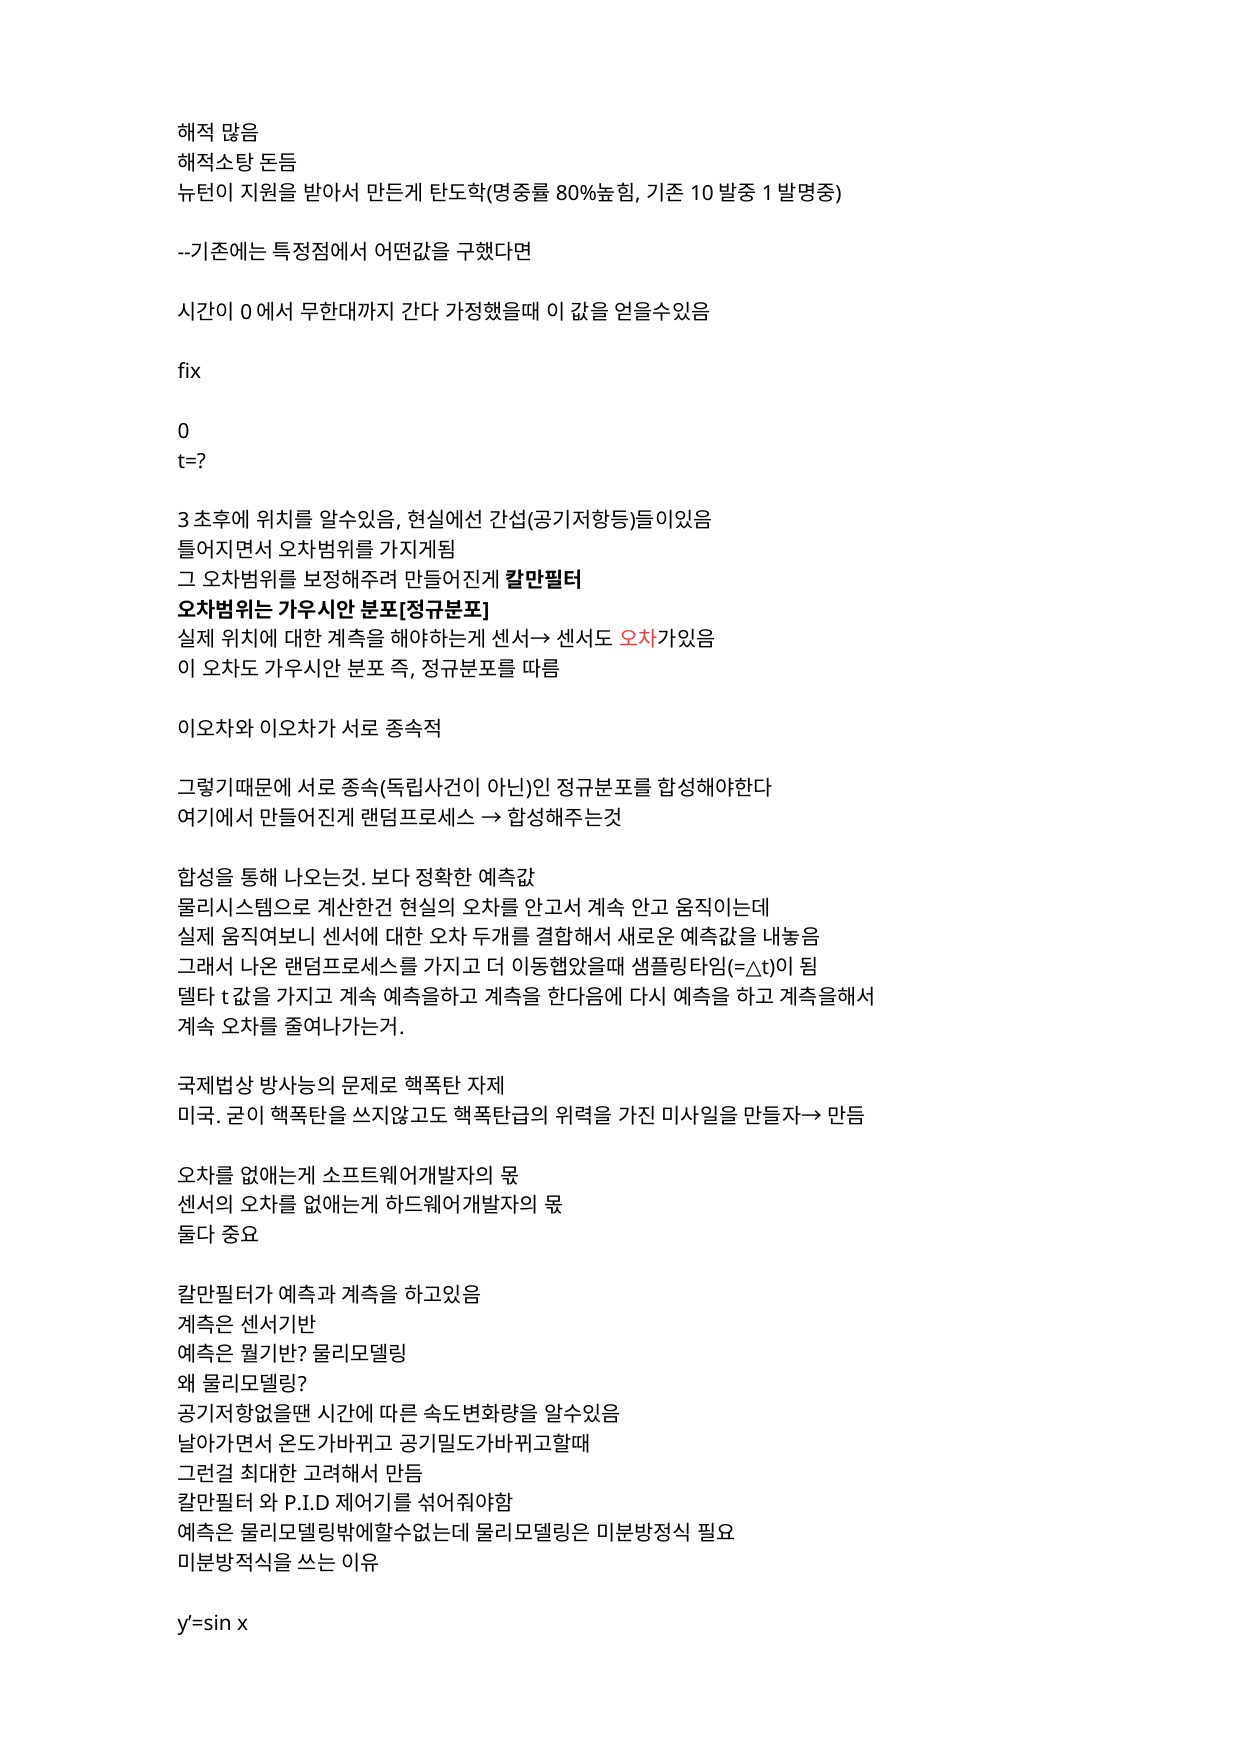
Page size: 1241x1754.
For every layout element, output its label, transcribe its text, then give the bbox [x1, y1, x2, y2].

text 그렇기때문에 서로 종속(독립사건이 아닌)인 정규분포를 합성해야한다 [177, 773, 1063, 802]
text 둘다 중요 [177, 1220, 1063, 1249]
text 예측은 뭘기반? 물리모델링 [177, 1339, 1063, 1368]
text 이 오차도 가우시안 분포 즉, 정규분포를 따름 [177, 654, 1063, 683]
text 계측은 센서기반 [177, 1310, 1063, 1338]
text 그래서 나온 랜덤프로세스를 가지고 더 이동햅았을때 샘플링타임(=△t)이 됨 [177, 952, 1063, 981]
text 여기에서 만들어진게 랜덤프로세스 → 합성해주는것 [177, 803, 1063, 832]
text 3초후에 위치를 알수있음, 현실에선 간섭(공기저항등)들이있음 [177, 505, 1063, 534]
text --기존에는 특정점에서 어떤값을 구했다면 [177, 237, 1063, 266]
text 그 오차범위를 보정해주려 만들어진게 칼만필터 [177, 565, 1063, 593]
text fix [177, 356, 1063, 385]
text 계속 오차를 줄여나가는거. [177, 1012, 1063, 1040]
text 해적 많음 [177, 118, 1063, 147]
text y’=sin x [177, 1608, 1063, 1636]
text 틀어지면서 오차범위를 가지게됨 [177, 535, 1063, 564]
text 시간이 0에서 무한대까지 간다 가정했을때 이 값을 얻을수있음 [177, 297, 1063, 325]
text 해적소탕 돈듬 [177, 148, 1063, 176]
text 합성을 통해 나오는것. 보다 정확한 예측값 [177, 863, 1063, 891]
text 칼만필터 와 P.I.D 제어기를 섞어줘야함 [177, 1488, 1063, 1517]
text 0 [177, 416, 1063, 444]
text 날아가면서 온도가바뀌고 공기밀도가바뀌고할때 [177, 1429, 1063, 1457]
text 실제 움직여보니 센서에 대한 오차 두개를 결합해서 새로운 예측값을 내놓음 [177, 922, 1063, 951]
text 뉴턴이 지원을 받아서 만든게 탄도학(명중률 80%높힘, 기존 10발중 1발명중) [177, 178, 1063, 206]
text 델타 t값을 가지고 계속 예측을하고 계측을 한다음에 다시 예측을 하고 계측을해서 [177, 982, 1063, 1011]
text 왜 물리모델링? [177, 1369, 1063, 1398]
text 센서의 오차를 없애는게 하드웨어개발자의 몫 [177, 1191, 1063, 1219]
text 칼만필터가 예측과 계측을 하고있음 [177, 1280, 1063, 1308]
text 국제법상 방사능의 문제로 핵폭탄 자제 [177, 1071, 1063, 1100]
text 공기저항없을땐 시간에 따른 속도변화량을 알수있음 [177, 1399, 1063, 1428]
text 오차범위는 가우시안 분포[정규분포] [177, 595, 1063, 623]
text t=? [177, 446, 1063, 474]
text 예측은 물리모델링밖에할수없는데 물리모델링은 미분방정식 필요 [177, 1518, 1063, 1547]
text 미국. 굳이 핵폭탄을 쓰지않고도 핵폭탄급의 위력을 가진 미사일을 만들자→ 만듬 [177, 1101, 1063, 1130]
text 물리시스템으로 계산한건 현실의 오차를 안고서 계속 안고 움직이는데 [177, 893, 1063, 921]
text 미분방적식을 쓰는 이유 [177, 1548, 1063, 1577]
text 이오차와 이오차가 서로 종속적 [177, 714, 1063, 742]
text 실제 위치에 대한 계측을 해야하는게 센서→ 센서도 오차가있음 [177, 624, 1063, 653]
text 그런걸 최대한 고려해서 만듬 [177, 1459, 1063, 1487]
text 오차를 없애는게 소프트웨어개발자의 몫 [177, 1161, 1063, 1189]
